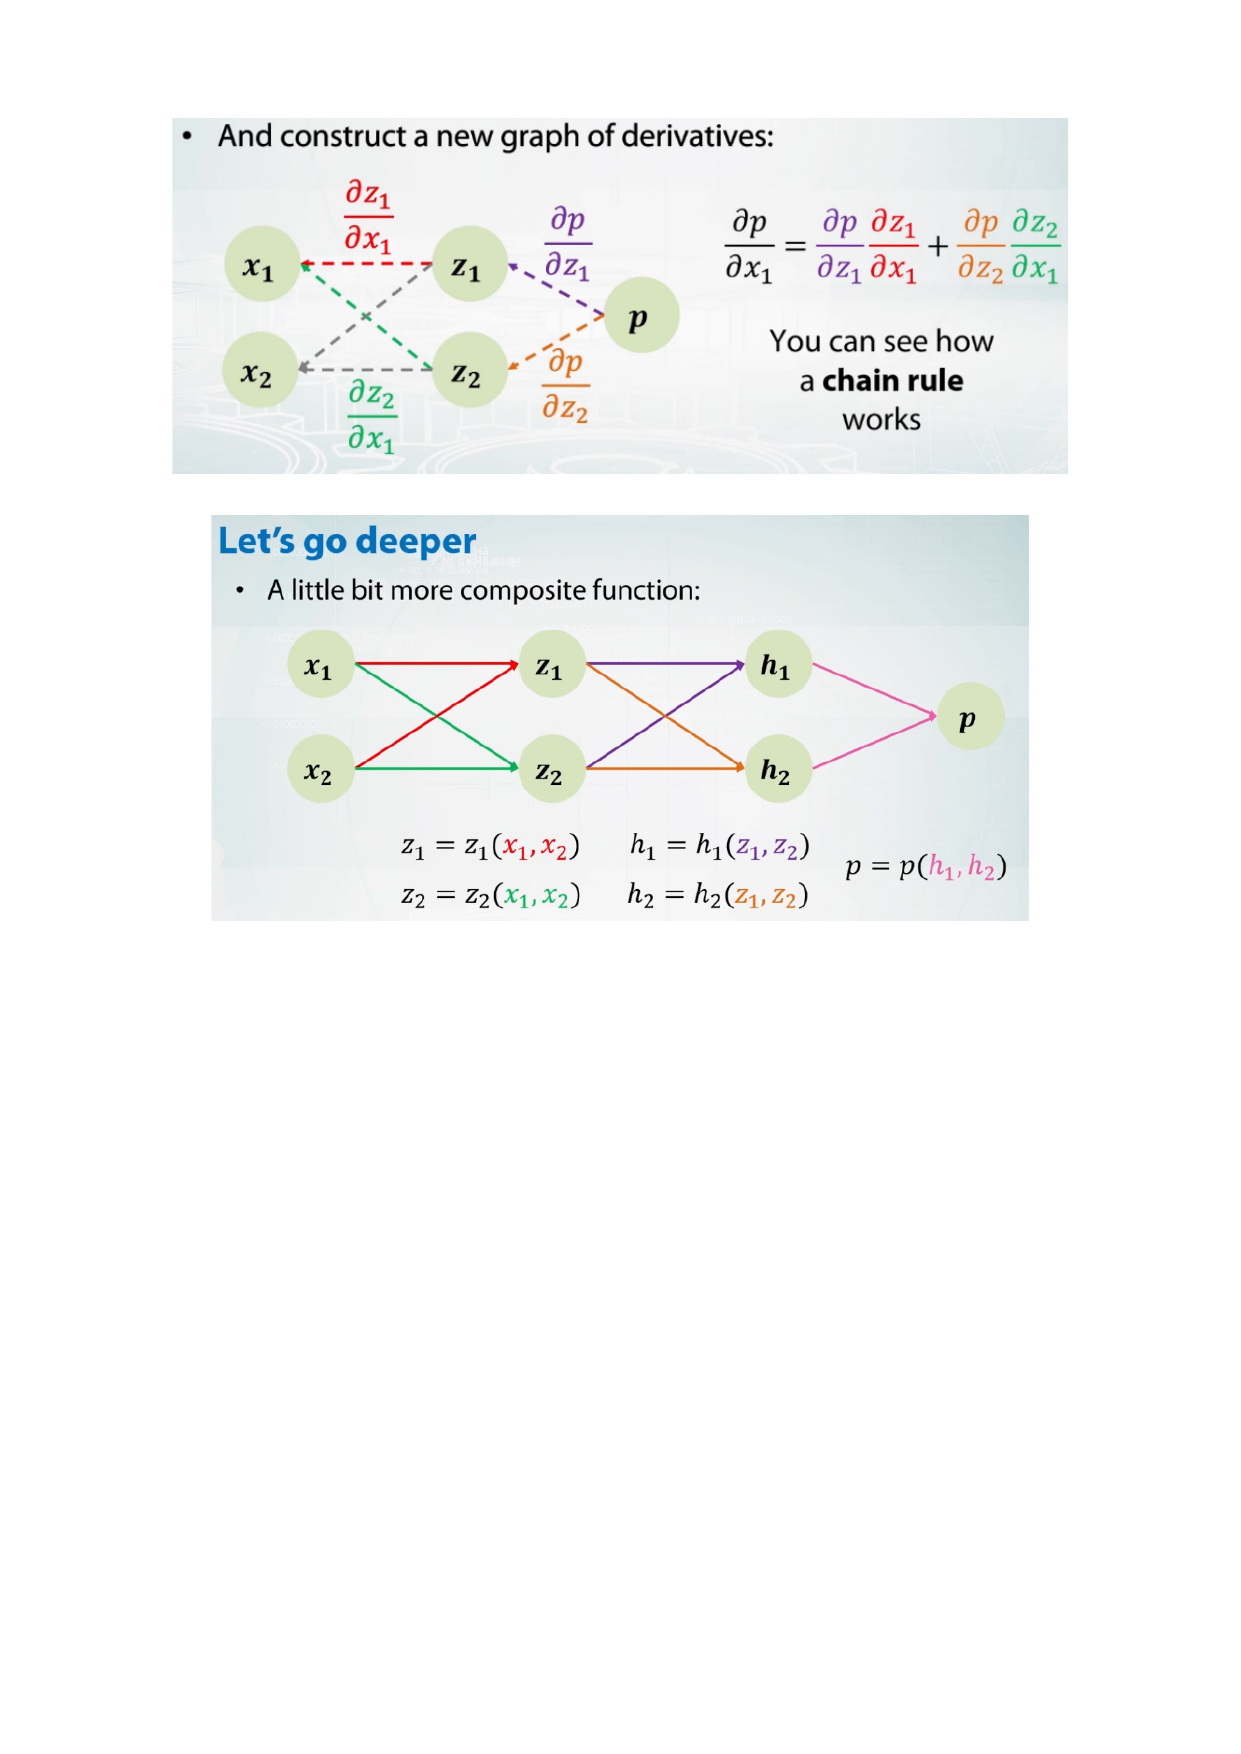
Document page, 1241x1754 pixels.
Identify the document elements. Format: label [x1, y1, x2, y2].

picture [211, 515, 1029, 921]
picture [172, 118, 1069, 474]
